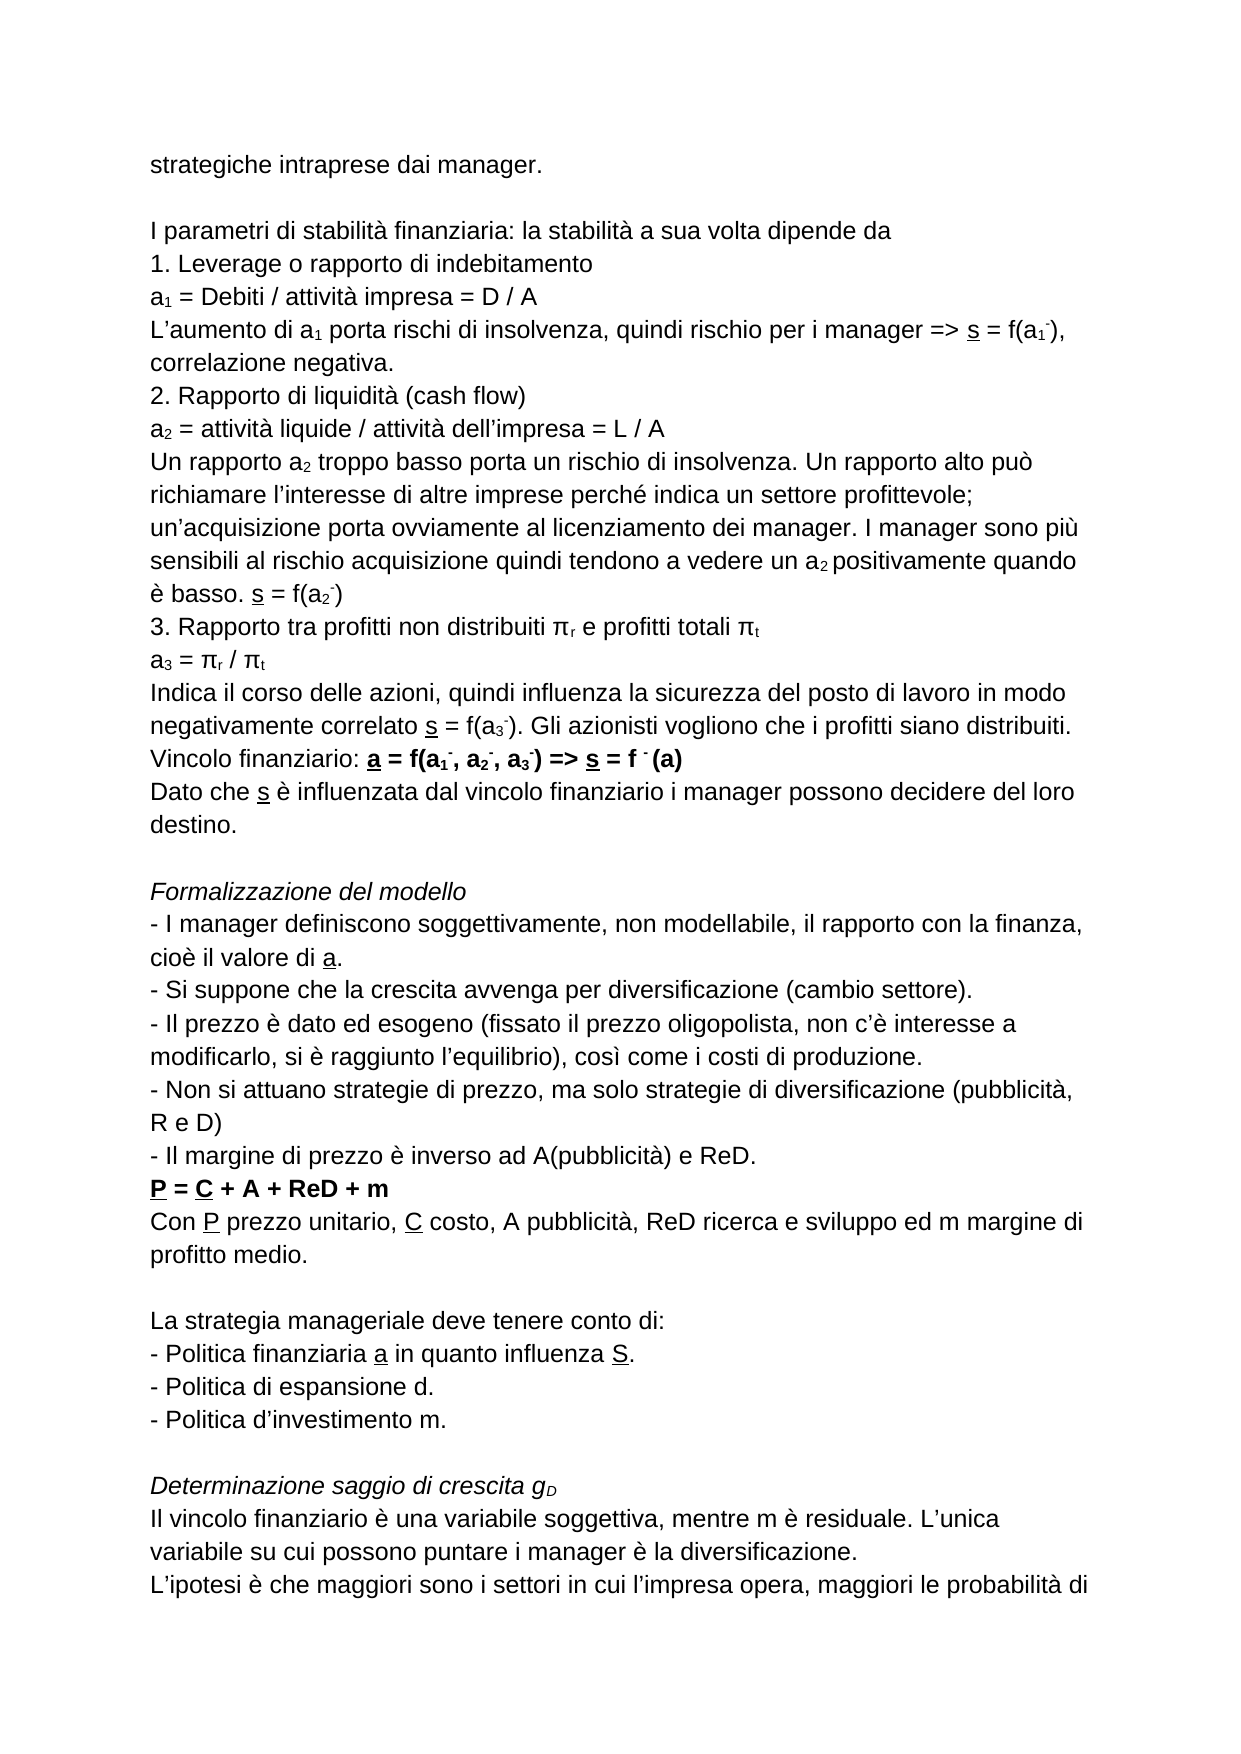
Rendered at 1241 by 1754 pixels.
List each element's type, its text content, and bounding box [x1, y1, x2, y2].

text La strategia manageriale deve tenere conto di: [150, 1306, 1090, 1334]
text - Si suppone che la crescita avvenga per diversificazione (cambio settore). [150, 976, 1090, 1004]
text Con P prezzo unitario, C costo, A pubblicità, ReD ricerca e sviluppo ed m margine di profitto medio. [150, 1207, 1090, 1268]
text - Non si attuano strategie di prezzo, ma solo strategie di diversificazione (pubblicità, R e D) [150, 1074, 1090, 1136]
text Formalizzazione del modello [150, 876, 1090, 905]
text 3. Rapporto tra profitti non distribuiti πr e profitti totali πt [150, 612, 1090, 641]
text 1. Leverage o rapporto di indebitamento [150, 249, 1090, 278]
text a3 = πr / πt [150, 645, 1090, 674]
text - Politica finanziaria a in quanto influenza S. [150, 1339, 1090, 1367]
text Il vincolo finanziario è una variabile soggettiva, mentre m è residuale. L’unica variabile su cui possono puntare i manager è la diversificazione. [150, 1504, 1090, 1566]
text - Politica d’investimento m. [150, 1405, 1090, 1433]
text Vincolo finanziario: a = f(a1-, a2-, a3-) => s = f - (a) [150, 744, 1090, 773]
text - I manager definiscono soggettivamente, non modellabile, il rapporto con la finanza, cioè il valore di a. [150, 909, 1090, 971]
text I parametri di stabilità finanziaria: la stabilità a sua volta dipende da [150, 216, 1090, 245]
text Dato che s è influenzata dal vincolo finanziario i manager possono decidere del loro destino. [150, 777, 1090, 839]
text Determinazione saggio di crescita gD [150, 1471, 1090, 1499]
text - Il prezzo è dato ed esogeno (fissato il prezzo oligopolista, non c’è interesse a modificarlo, si è raggiunto l’equilibrio), così come i costi di produzione. [150, 1008, 1090, 1070]
text Un rapporto a2 troppo basso porta un rischio di insolvenza. Un rapporto alto può richiamare l’interesse di altre imprese perché indica un settore profittevole; un’acquisizione porta ovviamente al licenziamento dei manager. I manager sono più sensibili al rischio acquisizione quindi tendono a vedere un a2 positivamente quando è basso. s = f(a2-) [150, 447, 1090, 608]
text a1 = Debiti / attività impresa = D / A [150, 282, 1090, 311]
text a2 = attività liquide / attività dell’impresa = L / A [150, 414, 1090, 443]
text L’aumento di a1 porta rischi di insolvenza, quindi rischio per i manager => s = f(a1-), correlazione negativa. [150, 315, 1090, 377]
text strategiche intraprese dai manager. [150, 150, 1090, 179]
text P = C + A + ReD + m [150, 1174, 1090, 1202]
text Indica il corso delle azioni, quindi influenza la sicurezza del posto di lavoro in modo negativamente correlato s = f(a3-). Gli azionisti vogliono che i profitti siano distribuiti. [150, 678, 1090, 740]
text 2. Rapporto di liquidità (cash flow) [150, 381, 1090, 410]
text L’ipotesi è che maggiori sono i settori in cui l’impresa opera, maggiori le probabilità di [150, 1570, 1090, 1599]
text - Il margine di prezzo è inverso ad A(pubblicità) e ReD. [150, 1141, 1090, 1169]
text - Politica di espansione d. [150, 1372, 1090, 1401]
